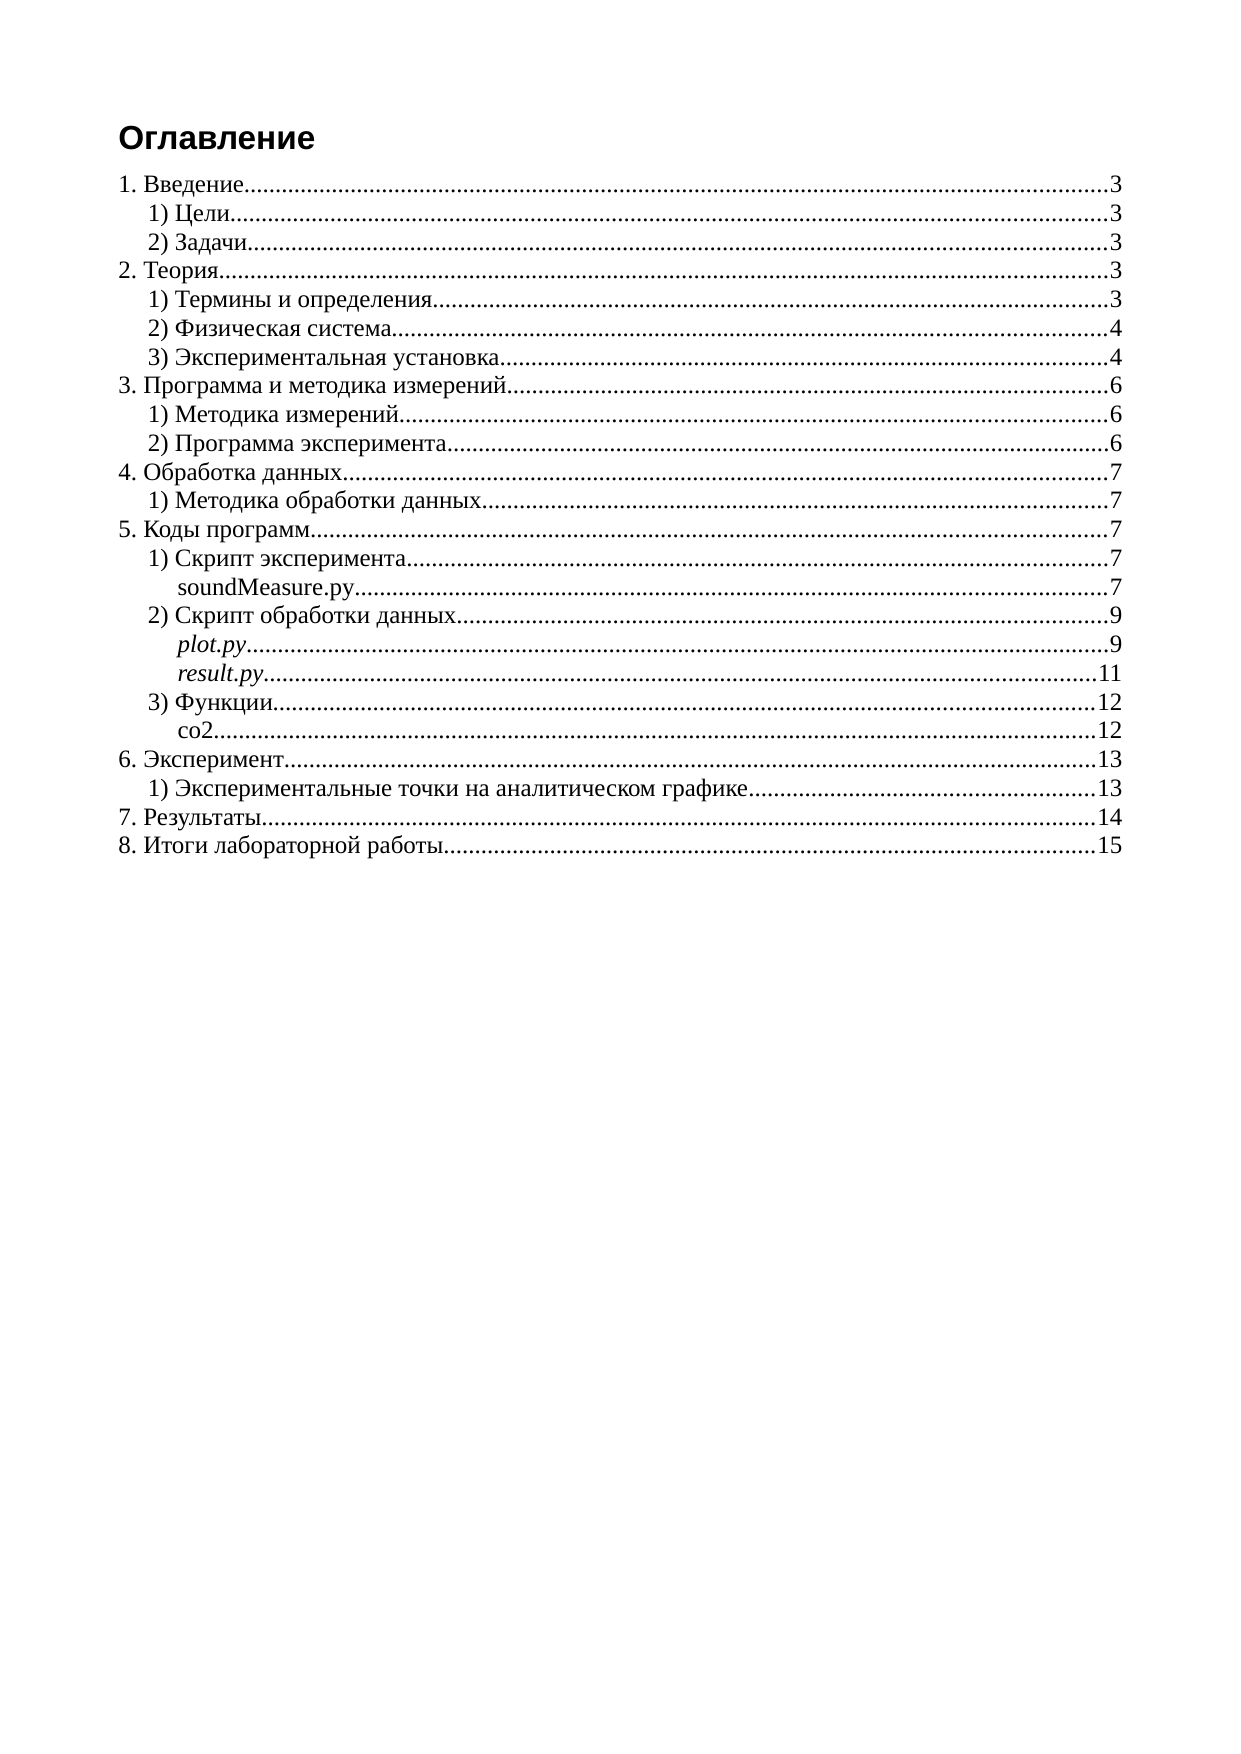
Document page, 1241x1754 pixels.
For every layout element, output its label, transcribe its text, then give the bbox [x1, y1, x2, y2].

text 1) Методика обработки данных 7 [148, 485, 1122, 514]
text 2) Скрипт обработки данных 9 [148, 600, 1122, 629]
text 2) Программа эксперимента 6 [148, 428, 1122, 457]
text 6. Эксперимент 13 [118, 744, 1122, 773]
text 7. Результаты 14 [118, 802, 1122, 830]
text 3) Функции 12 [148, 687, 1122, 715]
text 1) Экспериментальные точки на аналитическом графике 13 [148, 773, 1122, 802]
text 1) Методика измерений 6 [148, 399, 1122, 428]
text co2 12 [177, 715, 1122, 744]
text 1) Термины и определения 3 [148, 284, 1122, 313]
text 2) Физическая система 4 [148, 313, 1122, 342]
text 5. Коды программ 7 [118, 514, 1122, 543]
text 3) Экспериментальная установка 4 [148, 342, 1122, 370]
text 8. Итоги лабораторной работы 15 [118, 830, 1122, 859]
subtitle Оглавление [118, 118, 1122, 157]
text 2. Теория 3 [118, 255, 1122, 284]
text result.py 11 [177, 658, 1122, 687]
text 3. Программа и методика измерений 6 [118, 370, 1122, 399]
text 1. Введение 3 [118, 169, 1122, 198]
text 2) Задачи 3 [148, 227, 1122, 255]
text plot.py 9 [177, 629, 1122, 658]
text 1) Цели 3 [148, 198, 1122, 227]
text soundMeasure.py 7 [177, 572, 1122, 600]
text 4. Обработка данных 7 [118, 457, 1122, 485]
text 1) Скрипт эксперимента 7 [148, 543, 1122, 572]
